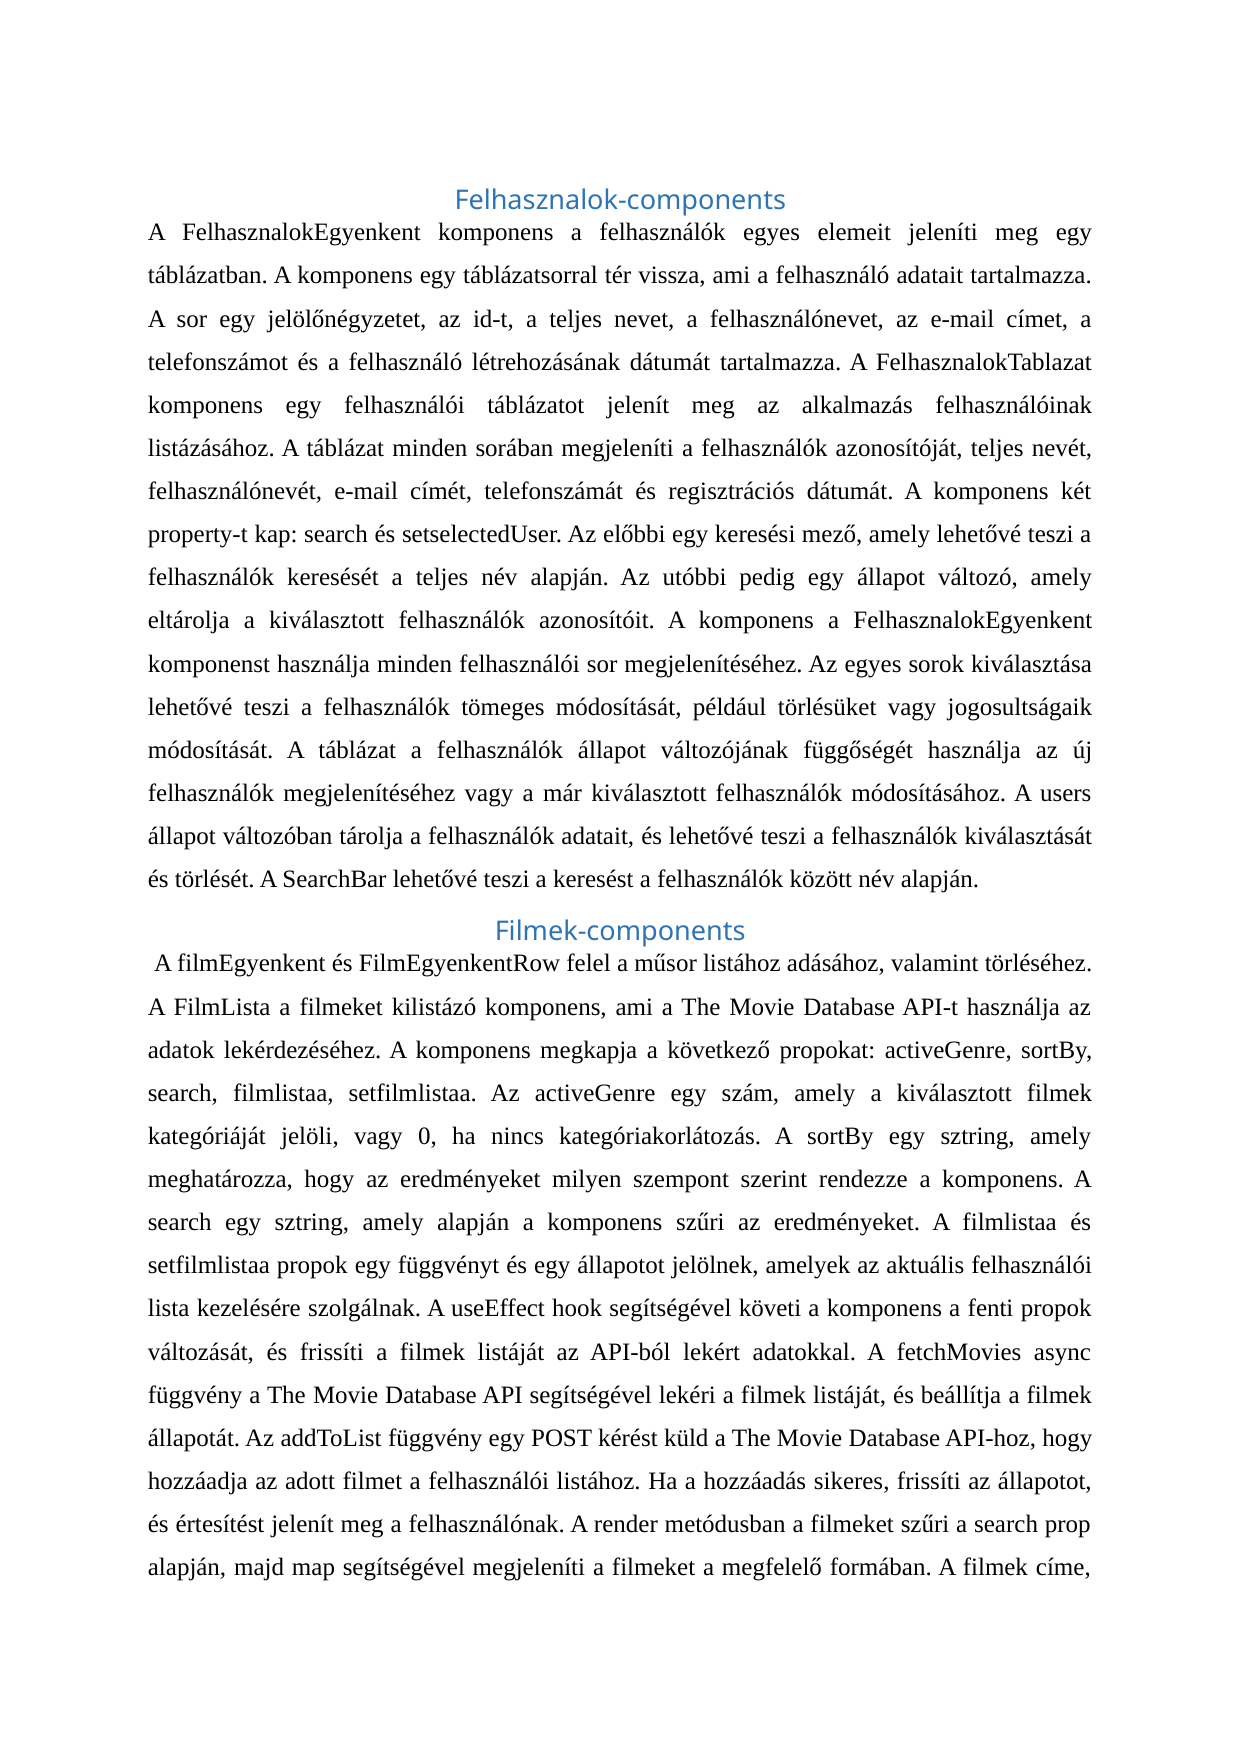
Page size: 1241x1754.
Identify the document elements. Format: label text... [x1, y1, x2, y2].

text A FelhasznalokEgyenkent komponens a felhasználók egyes elemeit jeleníti meg egy táblázatban. A komponens egy táblázatsorral tér vissza, ami a felhasználó adatait tartalmazza. A sor egy jelölőnégyzetet, az id-t, a teljes nevet, a felhasználónevet, az e-mail címet, a telefonszámot és a felhasználó létrehozásának dátumát tartalmazza. A FelhasznalokTablazat komponens egy felhasználói táblázatot jelenít meg az alkalmazás felhasználóinak listázásához. A táblázat minden sorában megjeleníti a felhasználók azonosítóját, teljes nevét, felhasználónevét, e-mail címét, telefonszámát és regisztrációs dátumát. A komponens két property-t kap: search és setselectedUser. Az előbbi egy keresési mező, amely lehetővé teszi a felhasználók keresését a teljes név alapján. Az utóbbi pedig egy állapot változó, amely eltárolja a kiválasztott felhasználók azonosítóit. A komponens a FelhasznalokEgyenkent komponenst használja minden felhasználói sor megjelenítéséhez. Az egyes sorok kiválasztása lehetővé teszi a felhasználók tömeges módosítását, például törlésüket vagy jogosultságaik módosítását. A táblázat a felhasználók állapot változójának függőségét használja az új felhasználók megjelenítéséhez vagy a már kiválasztott felhasználók módosításához. A users állapot változóban tárolja a felhasználók adatait, és lehetővé teszi a felhasználók kiválasztását és törlését. A SearchBar lehetővé teszi a keresést a felhasználók között név alapján. [148, 217, 1093, 893]
subtitle Filmek-components [148, 912, 1093, 948]
text A filmEgyenkent és FilmEgyenkentRow felel a műsor listához adásához, valamint törléséhez. A FilmLista a filmeket kilistázó komponens, ami a The Movie Database API-t használja az adatok lekérdezéséhez. A komponens megkapja a következő propokat: activeGenre, sortBy, search, filmlistaa, setfilmlistaa. Az activeGenre egy szám, amely a kiválasztott filmek kategóriáját jelöli, vagy 0, ha nincs kategóriakorlátozás. A sortBy egy sztring, amely meghatározza, hogy az eredményeket milyen szempont szerint rendezze a komponens. A search egy sztring, amely alapján a komponens szűri az eredményeket. A filmlistaa és setfilmlistaa propok egy függvényt és egy állapotot jelölnek, amelyek az aktuális felhasználói lista kezelésére szolgálnak. A useEffect hook segítségével követi a komponens a fenti propok változását, és frissíti a filmek listáját az API-ból lekért adatokkal. A fetchMovies async függvény a The Movie Database API segítségével lekéri a filmek listáját, és beállítja a filmek állapotát. Az addToList függvény egy POST kérést küld a The Movie Database API-hoz, hogy hozzáadja az adott filmet a felhasználói listához. Ha a hozzáadás sikeres, frissíti az állapotot, és értesítést jelenít meg a felhasználónak. A render metódusban a filmeket szűri a search prop alapján, majd map segítségével megjeleníti a filmeket a megfelelő formában. A filmek címe, [148, 948, 1093, 1581]
subtitle Felhasznalok-components [148, 181, 1093, 217]
